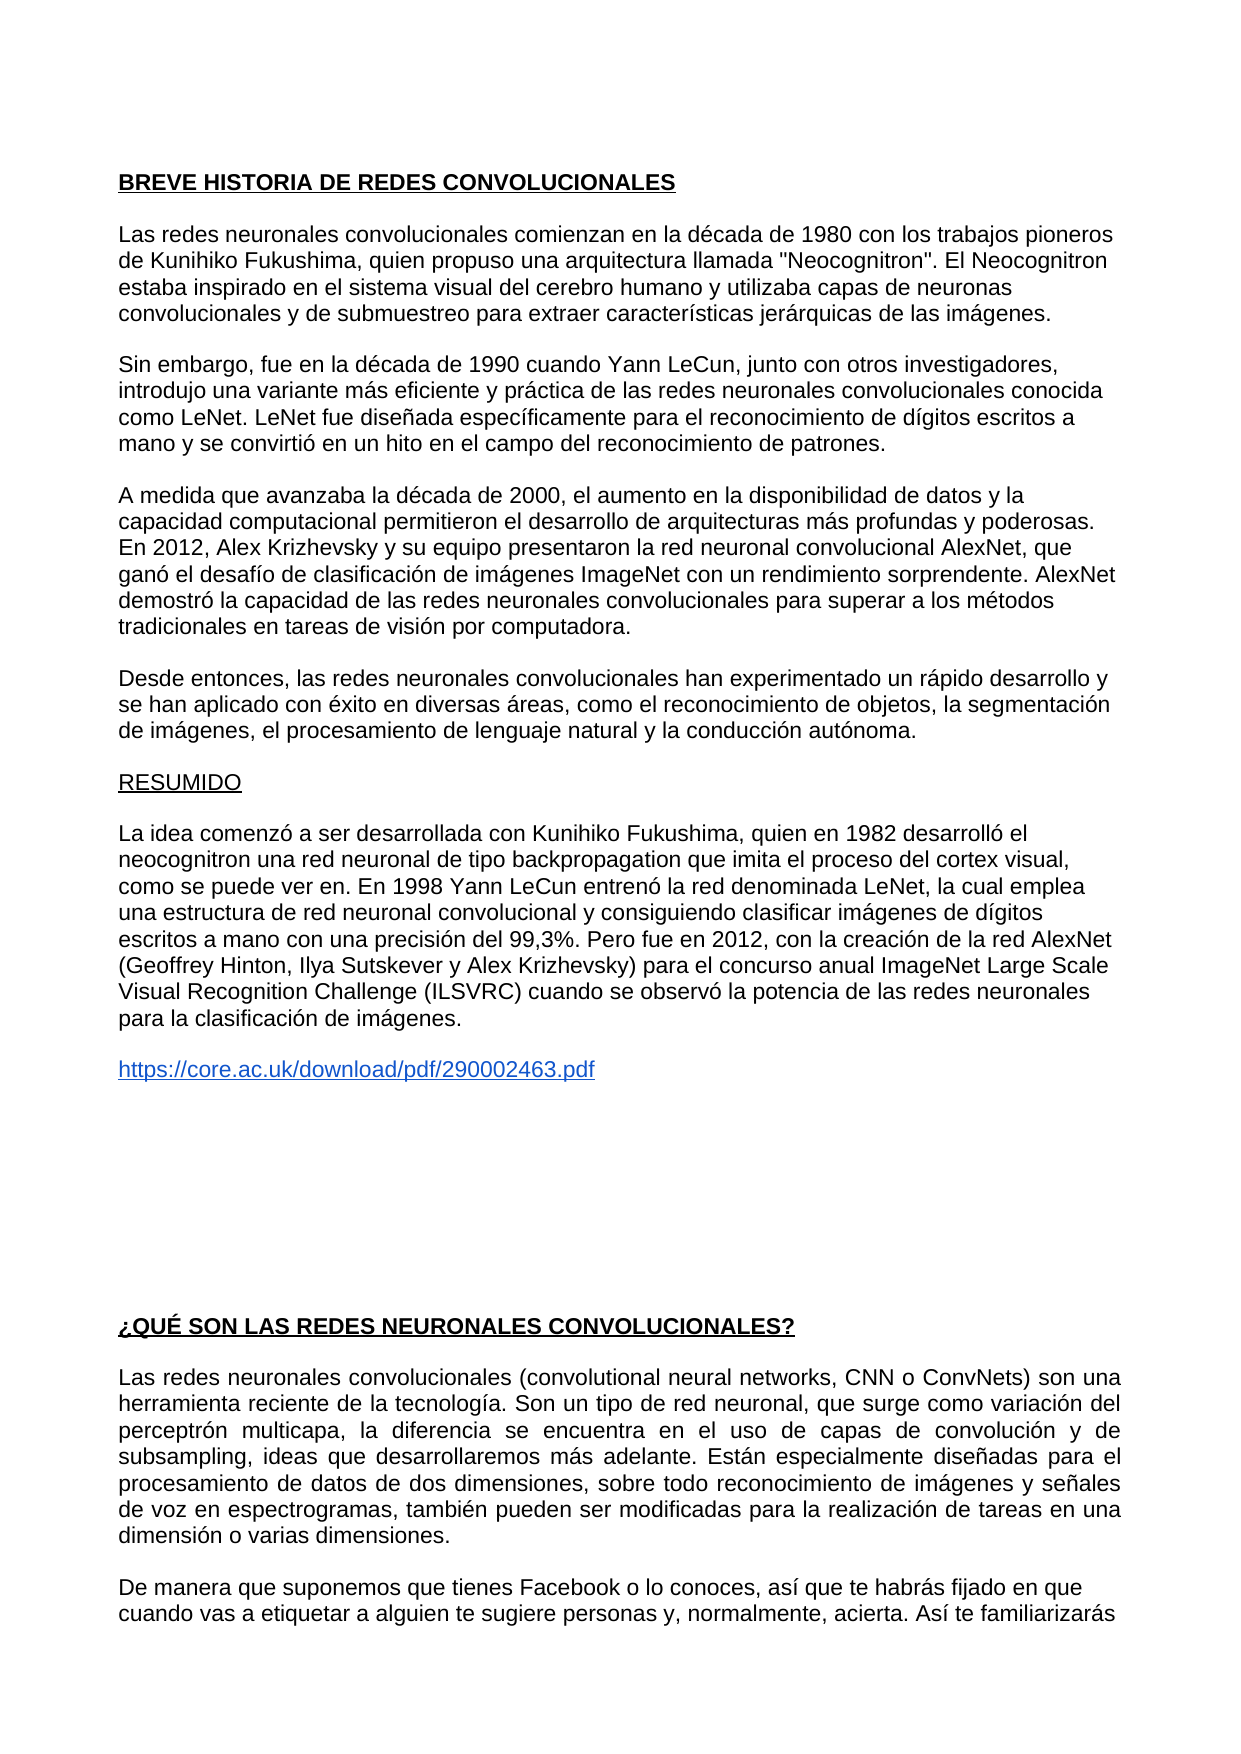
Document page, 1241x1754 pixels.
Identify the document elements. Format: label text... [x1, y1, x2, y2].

text De manera que suponemos que tienes Facebook o lo conoces, así que te habrás fijado en que cuando vas a etiquetar a alguien te sugiere personas y, normalmente, acierta. Así te familiarizarás [118, 1573, 1122, 1626]
text https://core.ac.uk/download/pdf/290002463.pdf [118, 1056, 1122, 1082]
text Las redes neuronales convolucionales comienzan en la década de 1980 con los trabajos pioneros de Kunihiko Fukushima, quien propuso una arquitectura llamada "Neocognitron". El Neocognitron estaba inspirado en el sistema visual del cerebro humano y utilizaba capas de neuronas convolucionales y de submuestreo para extraer características jerárquicas de las imágenes. [118, 221, 1122, 326]
text A medida que avanzaba la década de 2000, el aumento en la disponibilidad de datos y la capacidad computacional permitieron el desarrollo de arquitecturas más profundas y poderosas. En 2012, Alex Krizhevsky y su equipo presentaron la red neuronal convolucional AlexNet, que ganó el desafío de clasificación de imágenes ImageNet con un rendimiento sorprendente. AlexNet demostró la capacidad de las redes neuronales convolucionales para superar a los métodos tradicionales en tareas de visión por computadora. [118, 482, 1122, 640]
text RESUMIDO [118, 769, 1122, 795]
text Desde entonces, las redes neuronales convolucionales han experimentado un rápido desarrollo y se han aplicado con éxito en diversas áreas, como el reconocimiento de objetos, la segmentación de imágenes, el procesamiento de lenguaje natural y la conducción autónoma. [118, 665, 1122, 744]
text Sin embargo, fue en la década de 1990 cuando Yann LeCun, junto con otros investigadores, introdujo una variante más eficiente y práctica de las redes neuronales convolucionales conocida como LeNet. LeNet fue diseñada específicamente para el reconocimiento de dígitos escritos a mano y se convirtió en un hito en el campo del reconocimiento de patrones. [118, 351, 1122, 457]
text ¿QUÉ SON LAS REDES NEURONALES CONVOLUCIONALES? [118, 1313, 1122, 1339]
text La idea comenzó a ser desarrollada con Kunihiko Fukushima, quien en 1982 desarrolló el neocognitron una red neuronal de tipo backpropagation que imita el proceso del cortex visual, como se puede ver en. En 1998 Yann LeCun entrenó la red denominada LeNet, la cual emplea una estructura de red neuronal convolucional y consiguiendo clasificar imágenes de dígitos escritos a mano con una precisión del 99,3%. Pero fue en 2012, con la creación de la red AlexNet (Geoffrey Hinton, Ilya Sutskever y Alex Krizhevsky) para el concurso anual ImageNet Large Scale Visual Recognition Challenge (ILSVRC) cuando se observó la potencia de las redes neuronales para la clasificación de imágenes. [118, 820, 1122, 1031]
text Las redes neuronales convolucionales (convolutional neural networks, CNN o ConvNets) son una herramienta reciente de la tecnología. Son un tipo de red neuronal, que surge como variación del perceptrón multicapa, la diferencia se encuentra en el uso de capas de convolución y de subsampling, ideas que desarrollaremos más adelante. Están especialmente diseñadas para el procesamiento de datos de dos dimensiones, sobre todo reconocimiento de imágenes y señales de voz en espectrogramas, también pueden ser modificadas para la realización de tareas en una dimensión o varias dimensiones. [118, 1364, 1122, 1548]
text BREVE HISTORIA DE REDES CONVOLUCIONALES [118, 169, 1122, 196]
